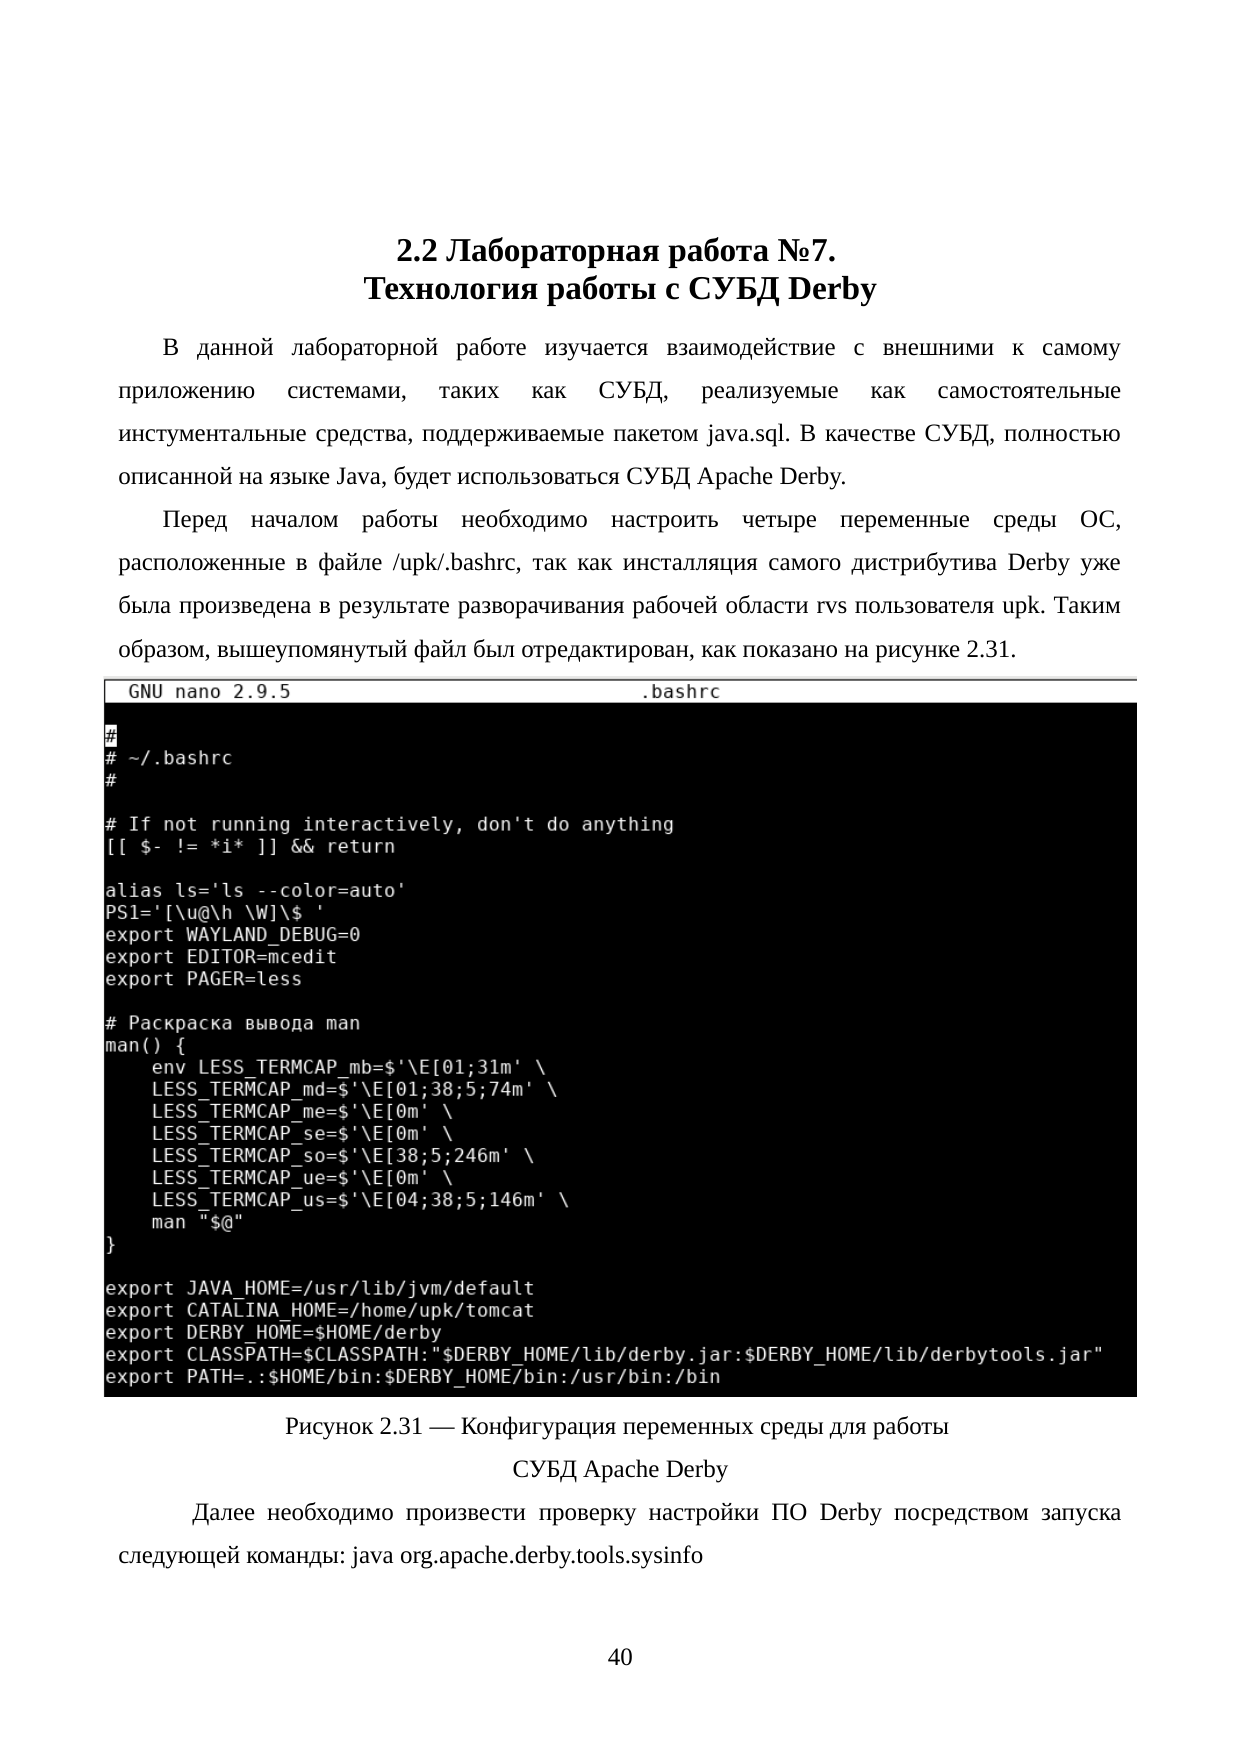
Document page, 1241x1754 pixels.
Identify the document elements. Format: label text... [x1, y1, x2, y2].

text Рисунок 2.31 — Конфигурация переменных среды для работы СУБД Apache Derby [118, 1397, 1122, 1483]
text В данной лабораторной работе изучается взаимодействие с внешними к самому приложению системами, таких как СУБД, реализуемые как самостоятельные инстументальные средства, поддерживаемые пакетом java.sql. В качестве СУБД, полностью описанной на языке Java, будет использоваться СУБД Apache Derby. [118, 332, 1122, 490]
subtitle 2.2 Лабораторная работа №7. Технология работы с СУБД Derby [118, 230, 1122, 307]
text Перед началом работы необходимо настроить четыре переменные среды ОС, расположенные в файле /upk/.bashrc, так как инсталляция самого дистрибутива Derby уже была произведена в результате разворачивания рабочей области rvs пользователя upk. Таким образом, вышеупомянутый файл был отредактирован, как показано на рисунке 2.31. [118, 504, 1122, 662]
picture [103, 676, 1137, 1397]
text Далее необходимо произвести проверку настройки ПО Derby посредством запуска следующей команды: java org.apache.derby.tools.sysinfo [118, 1497, 1122, 1569]
